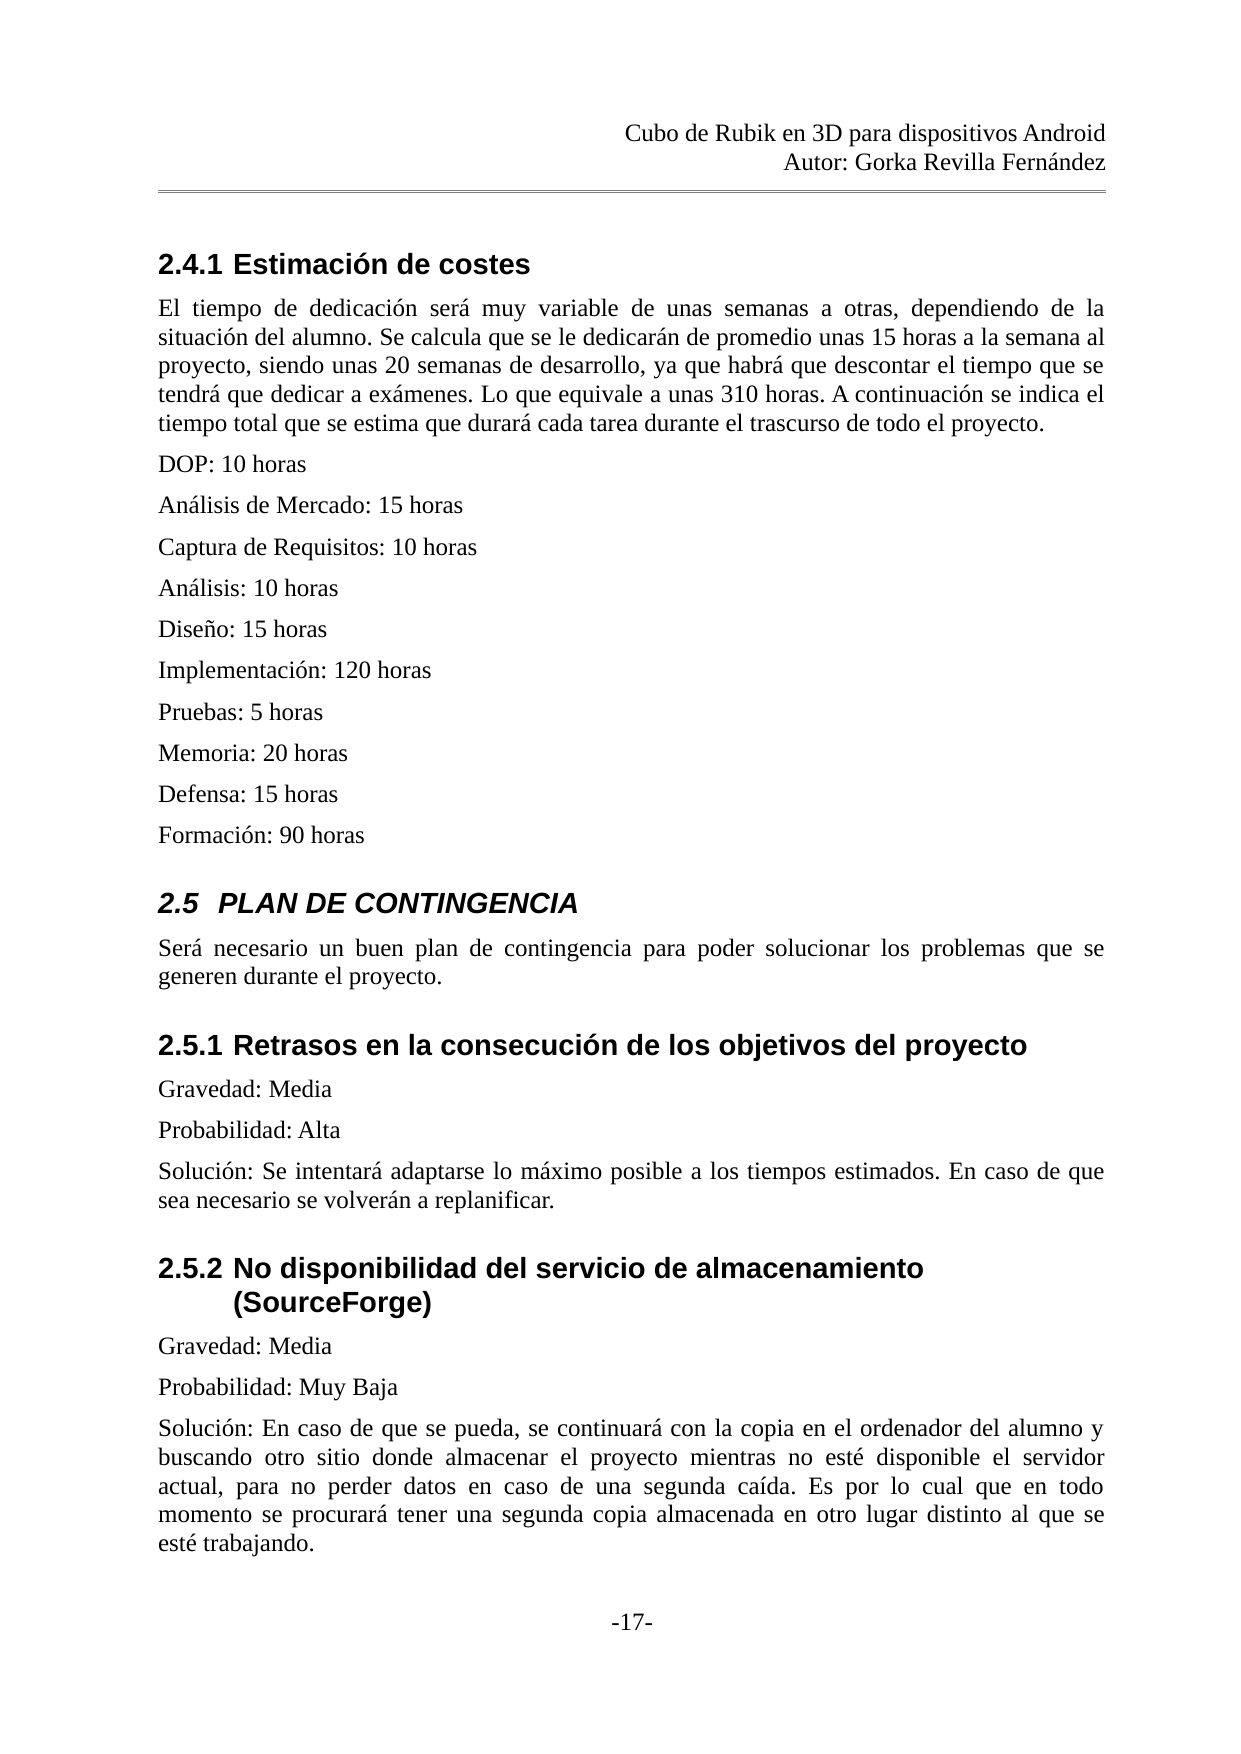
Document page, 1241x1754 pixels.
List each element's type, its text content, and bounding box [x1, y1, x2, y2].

text Probabilidad: Muy Baja [158, 1372, 1106, 1401]
text Gravedad: Media [158, 1331, 1106, 1359]
text Probabilidad: Alta [158, 1115, 1106, 1144]
text Memoria: 20 horas [158, 738, 1106, 767]
subtitle Retrasos en la consecución de los objetivos del proyecto [158, 1028, 1106, 1061]
text Defensa: 15 horas [158, 779, 1106, 808]
text Pruebas: 5 horas [158, 697, 1106, 725]
text Será necesario un buen plan de contingencia para poder solucionar los problemas que se generen durante el proyecto. [158, 933, 1106, 990]
text Gravedad: Media [158, 1074, 1106, 1102]
text Formación: 90 horas [158, 820, 1106, 849]
text El tiempo de dedicación será muy variable de unas semanas a otras, dependiendo de la situación del alumno. Se calcula que se le dedicarán de promedio unas 15 horas a la semana al proyecto, siendo unas 20 semanas de desarrollo, ya que habrá que descontar el tiempo que se tendrá que dedicar a exámenes. Lo que equivale a unas 310 horas. A continuación se indica el tiempo total que se estima que durará cada tarea durante el trascurso de todo el proyecto. [158, 293, 1106, 437]
subtitle Estimación de costes [158, 247, 1106, 280]
text DOP: 10 horas [158, 449, 1106, 478]
subtitle No disponibilidad del servicio de almacenamiento (SourceForge) [158, 1251, 1106, 1318]
text Solución: Se intentará adaptarse lo máximo posible a los tiempos estimados. En caso de que sea necesario se volverán a replanificar. [158, 1156, 1106, 1214]
text Análisis: 10 horas [158, 573, 1106, 602]
text Análisis de Mercado: 15 horas [158, 490, 1106, 519]
text Diseño: 15 horas [158, 614, 1106, 643]
text Implementación: 120 horas [158, 655, 1106, 684]
text Solución: En caso de que se pueda, se continuará con la copia en el ordenador del alumno y buscando otro sitio donde almacenar el proyecto mientras no esté disponible el servidor actual, para no perder datos en caso de una segunda caída. Es por lo cual que en todo momento se procurará tener una segunda copia almacenada en otro lugar distinto al que se esté trabajando. [158, 1413, 1106, 1557]
subtitle PLAN DE CONTINGENCIA [158, 887, 1106, 920]
text Captura de Requisitos: 10 horas [158, 532, 1106, 560]
